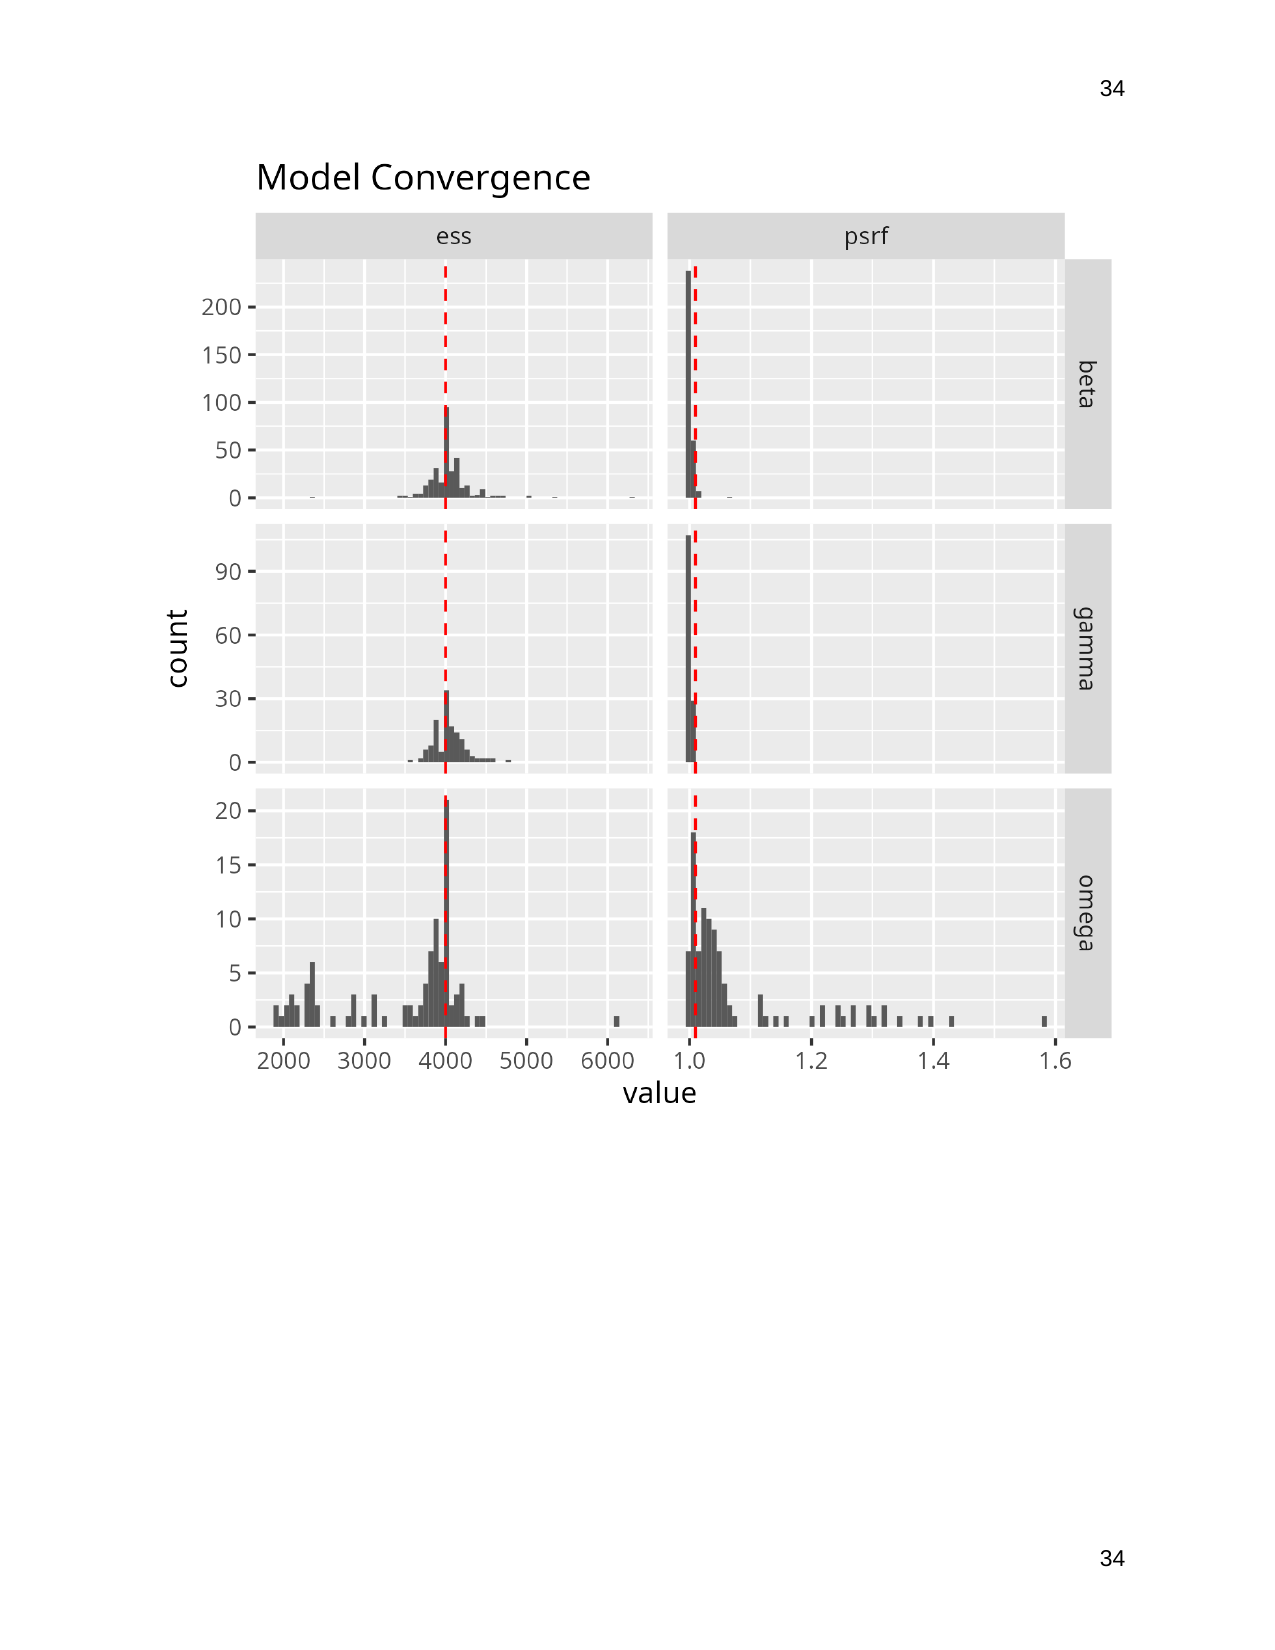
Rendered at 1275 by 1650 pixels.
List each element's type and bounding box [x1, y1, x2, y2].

picture [150, 150, 1125, 1125]
